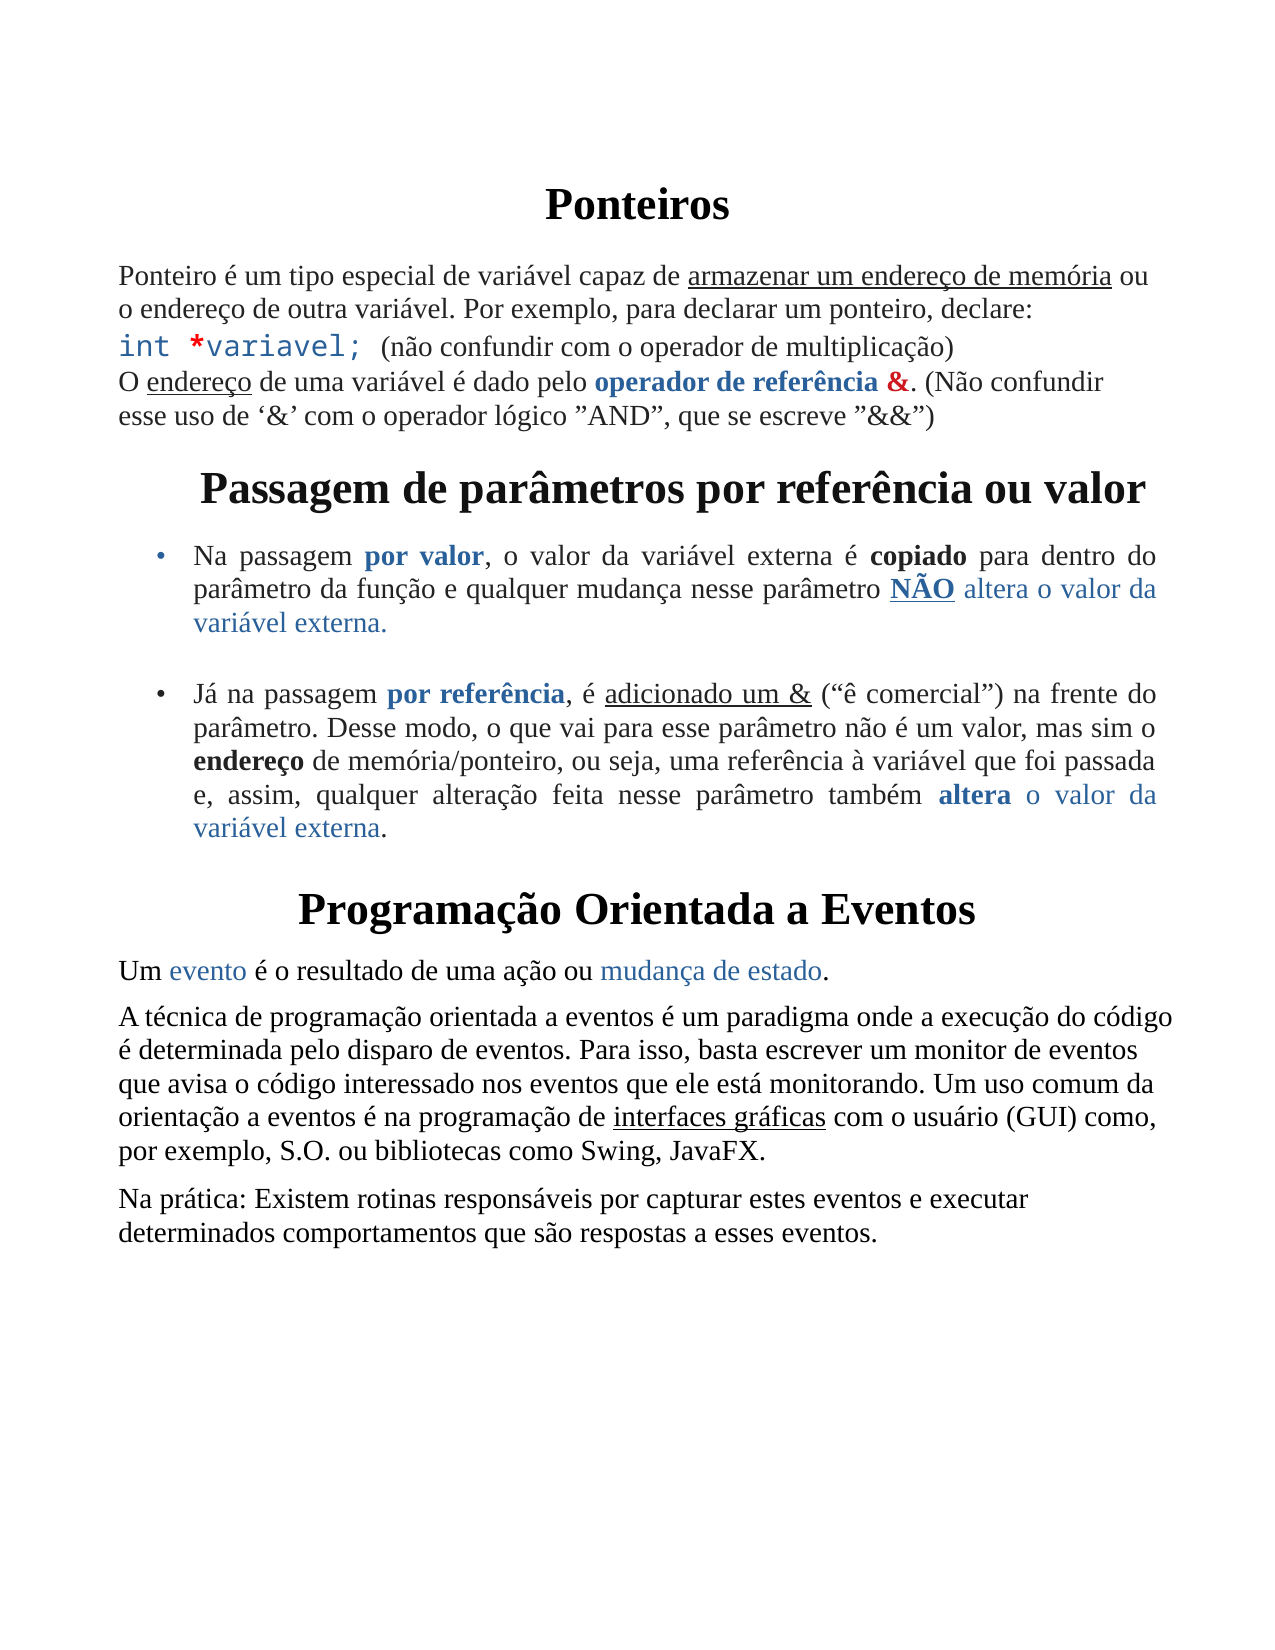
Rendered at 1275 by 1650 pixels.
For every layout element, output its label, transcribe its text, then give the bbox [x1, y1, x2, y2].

subtitle Já na passagem por referência, é adicionado um & (“ê comercial”) na frente do parâmetro. Desse modo, o que vai para esse parâmetro não é um valor, mas sim o endereço de memória/ponteiro, ou seja, uma referência à variável que foi passada e, assim, qualquer alteração feita nesse parâmetro também altera o valor da variável externa. [156, 676, 1157, 844]
text Ponteiros [118, 176, 1157, 258]
subtitle Na passagem por valor, o valor da variável externa é copiado para dentro do parâmetro da função e qualquer mudança nesse parâmetro NÃO altera o valor da variável externa. [156, 538, 1157, 639]
subtitle Um evento é o resultado de uma ação ou mudança de estado. [118, 953, 1157, 986]
text int *variavel; (não confundir com o operador de multiplicação) [118, 325, 1157, 364]
subtitle Programação Orientada a Eventos [118, 881, 1157, 934]
text Ponteiro é um tipo especial de variável capaz de armazenar um endereço de memória ou o endereço de outra variável. Por exemplo, para declarar um ponteiro, declare: [118, 258, 1157, 325]
text Na prática: Existem rotinas responsáveis por capturar estes eventos e executar determinados comportamentos que são respostas a esses eventos. [118, 1181, 1157, 1248]
text O endereço de uma variável é dado pelo operador de referência &. (Não confundir esse uso de ‘&’ com o operador lógico ”AND”, que se escreve ”&&”) [118, 364, 1157, 432]
subtitle Passagem de parâmetros por referência ou valor [118, 460, 1186, 513]
text A técnica de programação orientada a eventos é um paradigma onde a execução do código é determinada pelo disparo de eventos. Para isso, basta escrever um monitor de eventos que avisa o código interessado nos eventos que ele está monitorando. Um uso comum da orientação a eventos é na programação de interfaces gráficas com o usuário (GUI) como, por exemplo, S.O. ou bibliotecas como Swing, JavaFX. [118, 999, 1174, 1167]
